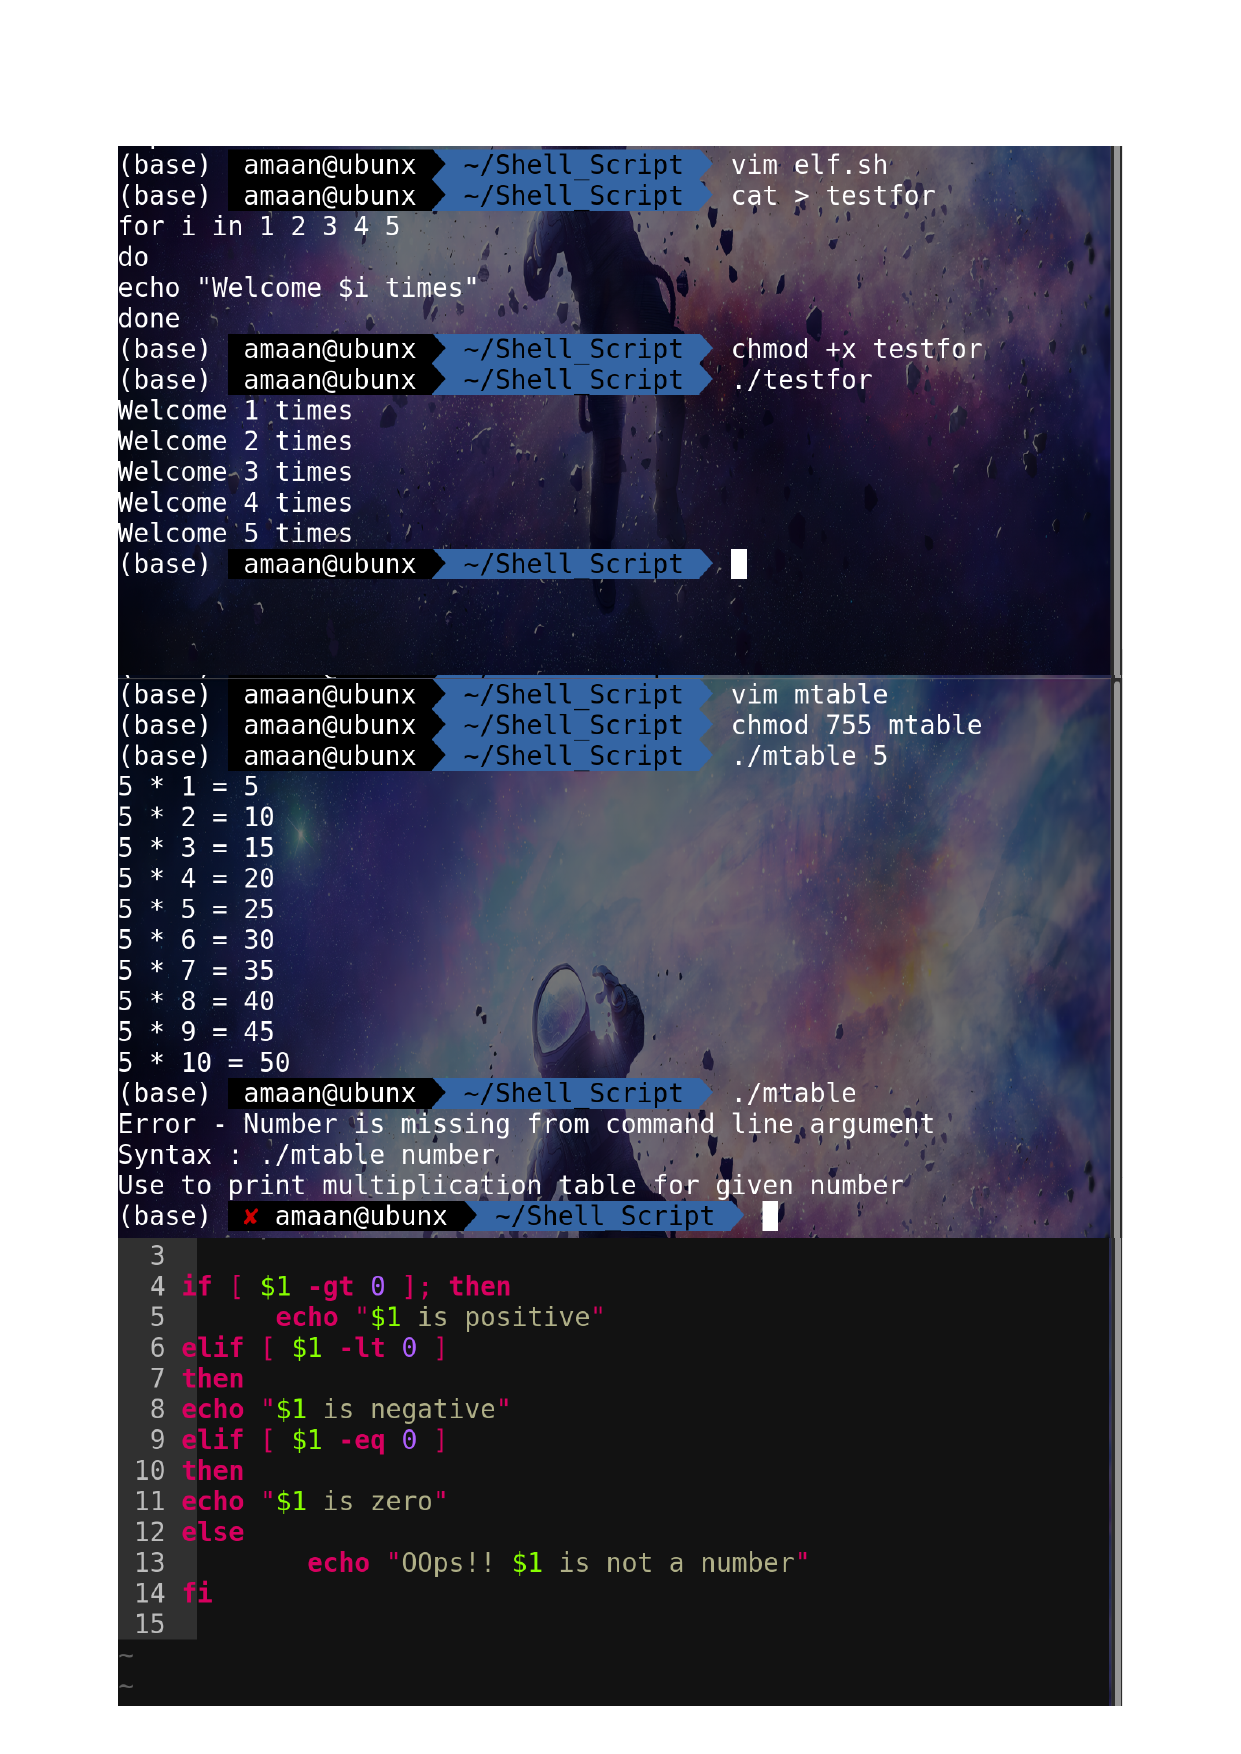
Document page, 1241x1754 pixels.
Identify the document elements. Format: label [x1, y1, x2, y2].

picture [118, 146, 1123, 1706]
